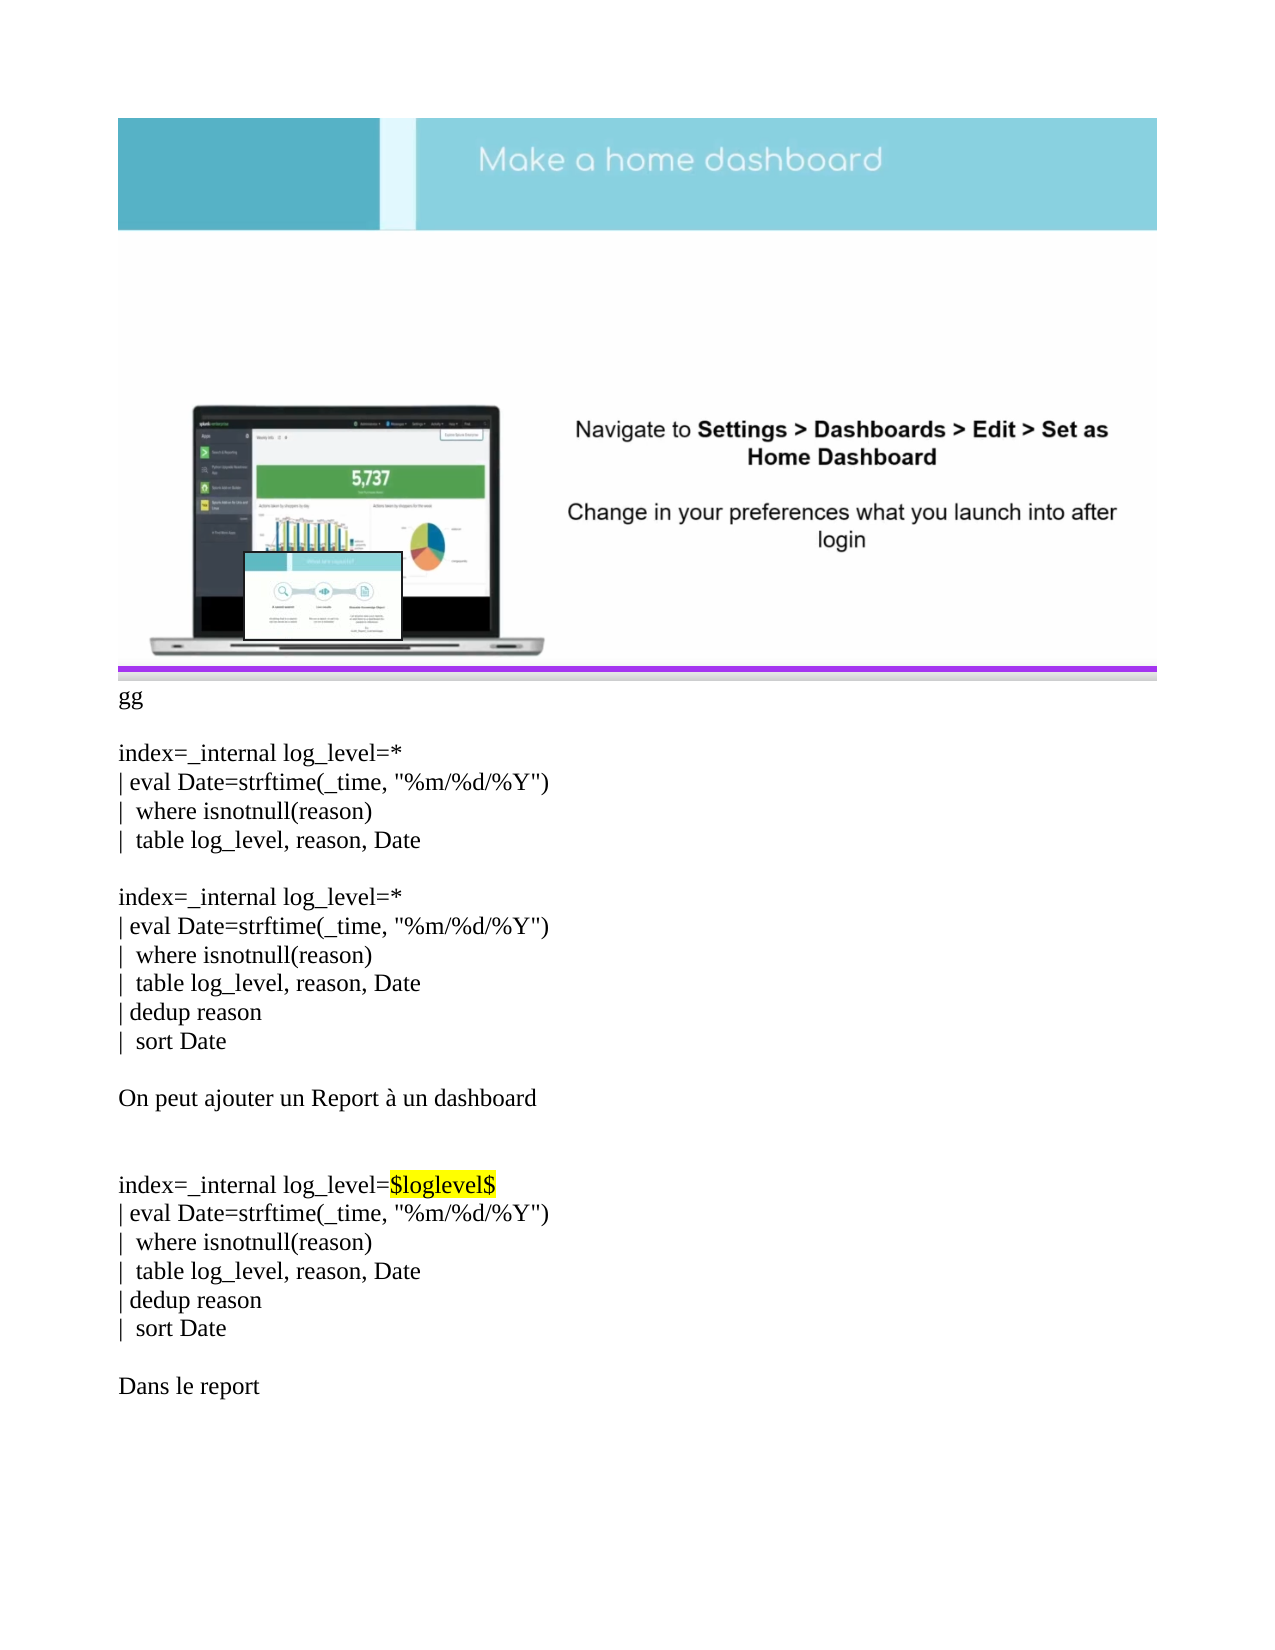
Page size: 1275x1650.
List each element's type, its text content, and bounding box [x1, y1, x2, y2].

text | dedup reason [118, 1285, 1157, 1313]
text Dans le report [118, 1371, 1157, 1400]
text | sort Date [118, 1313, 1157, 1342]
text | table log_level, reason, Date [118, 968, 1157, 997]
text | dedup reason [118, 997, 1157, 1026]
text gg [118, 681, 1157, 710]
text | where isnotnull(reason) [118, 796, 1157, 825]
picture [118, 118, 1157, 681]
text index=_internal log_level=* [118, 738, 1157, 767]
text | sort Date [118, 1026, 1157, 1055]
text | where isnotnull(reason) [118, 1227, 1157, 1256]
text index=_internal log_level=$loglevel$ [118, 1170, 1157, 1198]
text | where isnotnull(reason) [118, 940, 1157, 968]
text | eval Date=strftime(_time, "%m/%d/%Y") [118, 911, 1157, 940]
text On peut ajouter un Report à un dashboard [118, 1083, 1157, 1112]
text | table log_level, reason, Date [118, 825, 1157, 853]
text | eval Date=strftime(_time, "%m/%d/%Y") [118, 767, 1157, 796]
text index=_internal log_level=* [118, 882, 1157, 911]
text | table log_level, reason, Date [118, 1256, 1157, 1285]
text | eval Date=strftime(_time, "%m/%d/%Y") [118, 1198, 1157, 1227]
